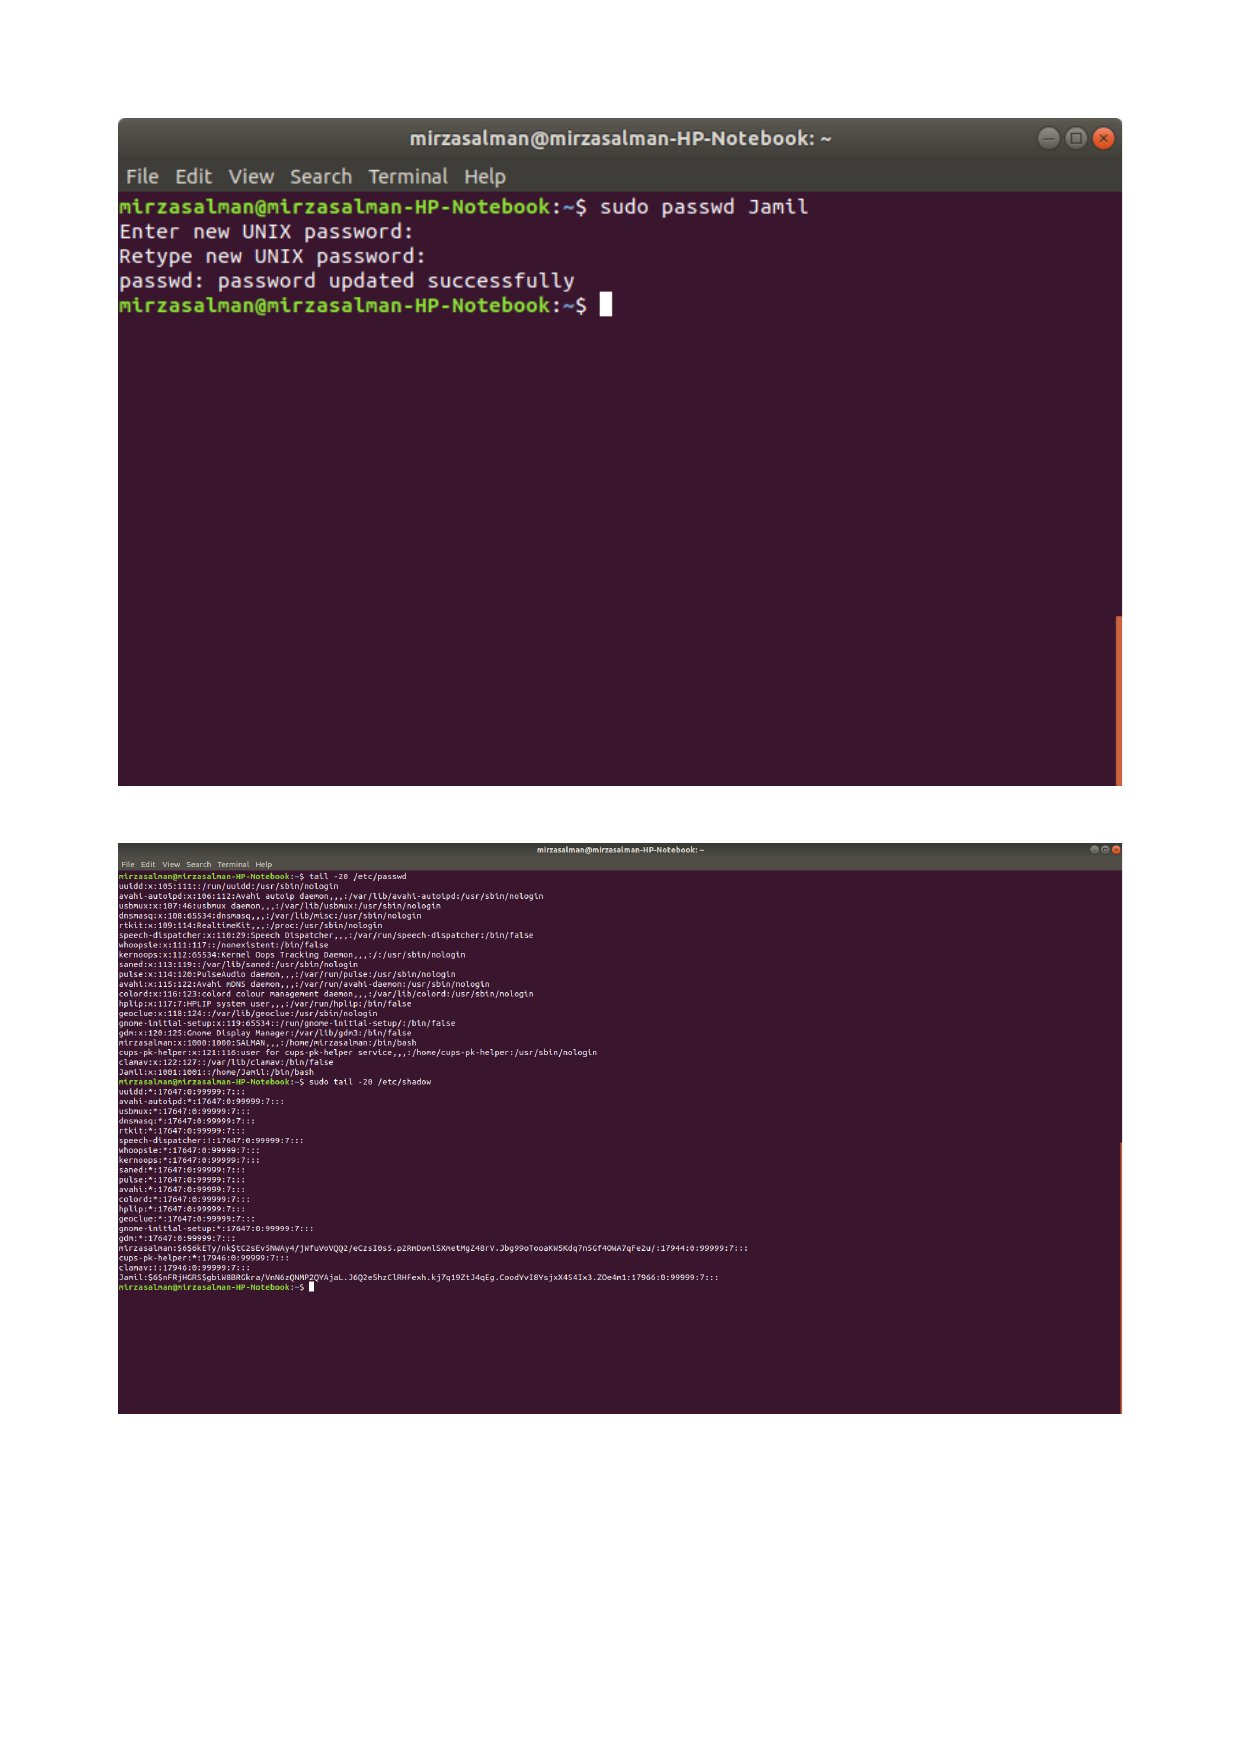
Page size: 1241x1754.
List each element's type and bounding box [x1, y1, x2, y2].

picture [118, 843, 1123, 1414]
picture [118, 118, 1123, 786]
